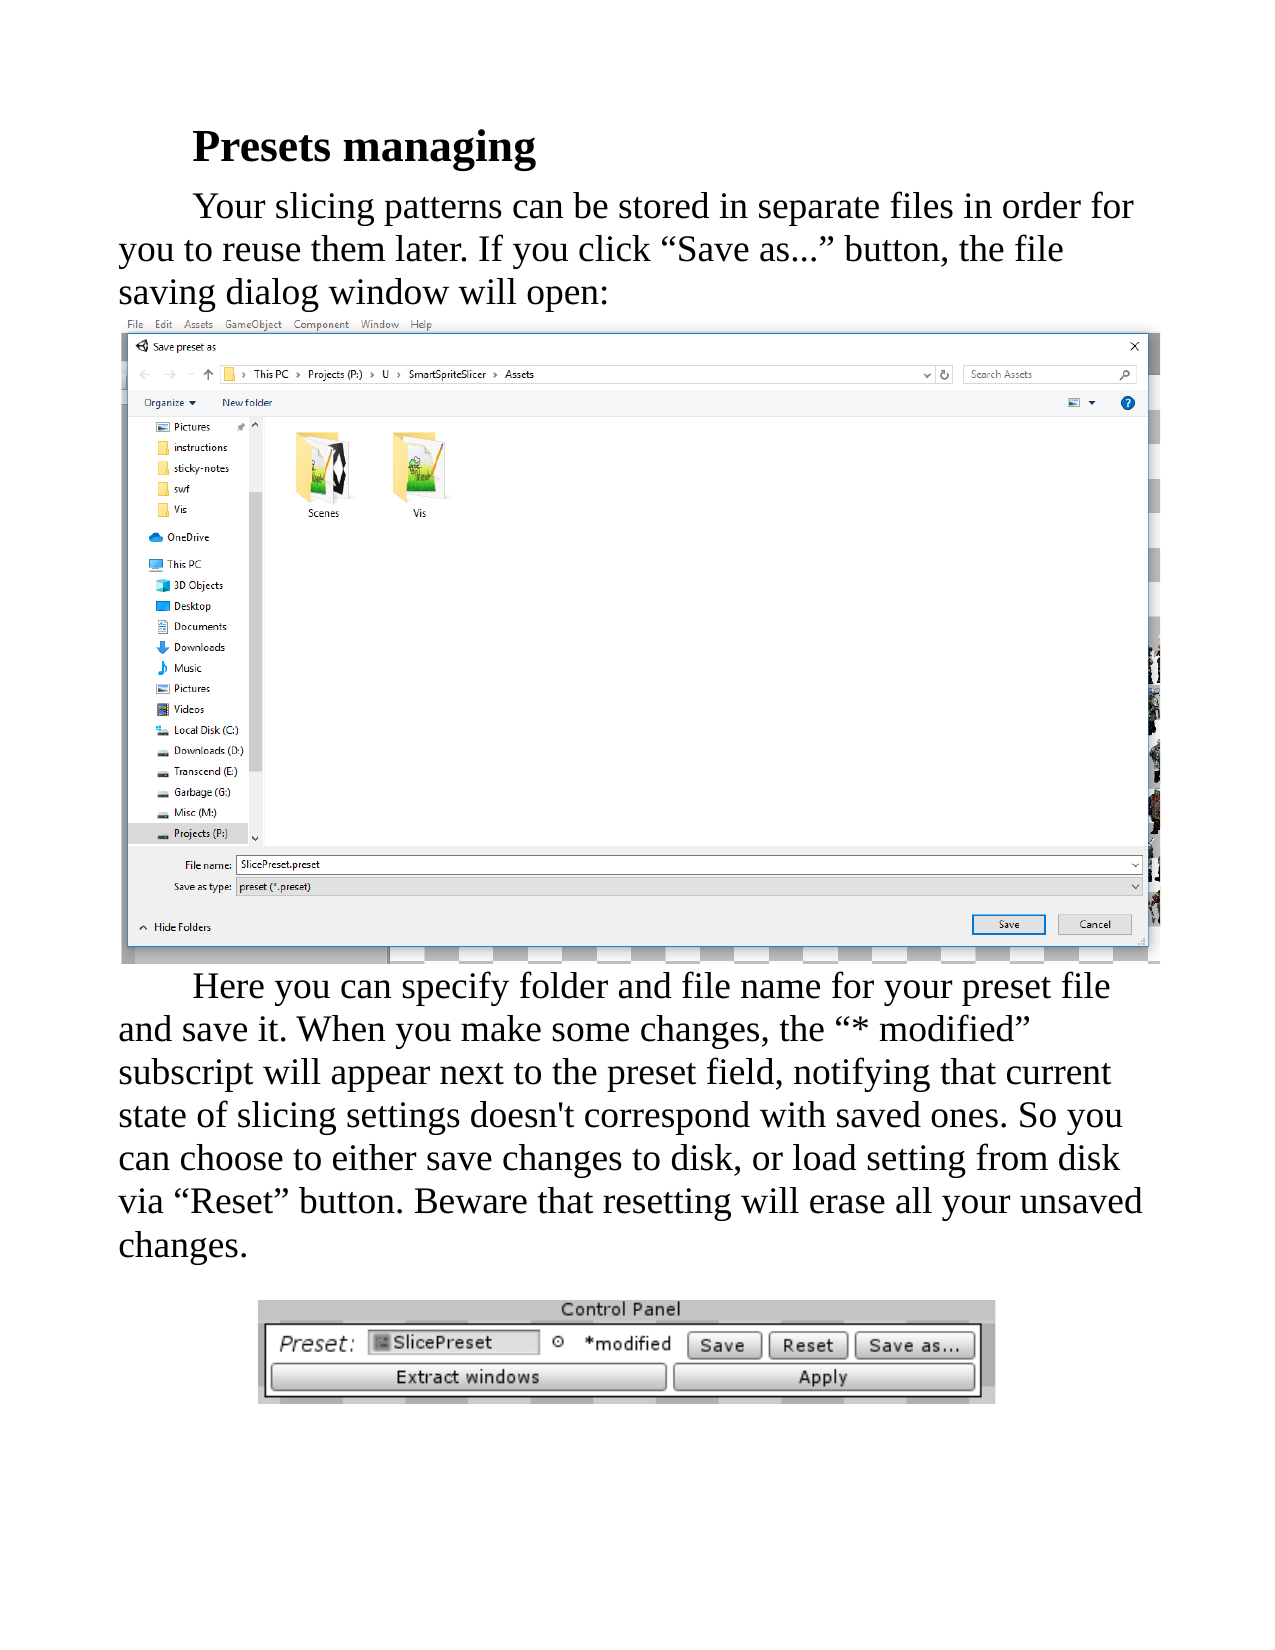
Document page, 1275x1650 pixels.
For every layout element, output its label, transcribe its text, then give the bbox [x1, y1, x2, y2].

picture [257, 1300, 996, 1404]
text Here you can specify folder and file name for your preset file and save it. When you make some changes, the “* modified” subscript will appear next to the preset field, notifying that current state of slicing settings doesn't correspond with saved ones. So you can choose to either save changes to disk, or load setting from disk via “Reset” button. Beware that resetting will erase all your unsaved changes. [118, 325, 1157, 1265]
text Your slicing patterns can be stored in separate files in order for you to reuse them later. If you click “Save as...” button, the file saving dialog window will open: [118, 183, 1157, 313]
picture [121, 319, 1161, 964]
text Presets managing [118, 118, 1157, 171]
